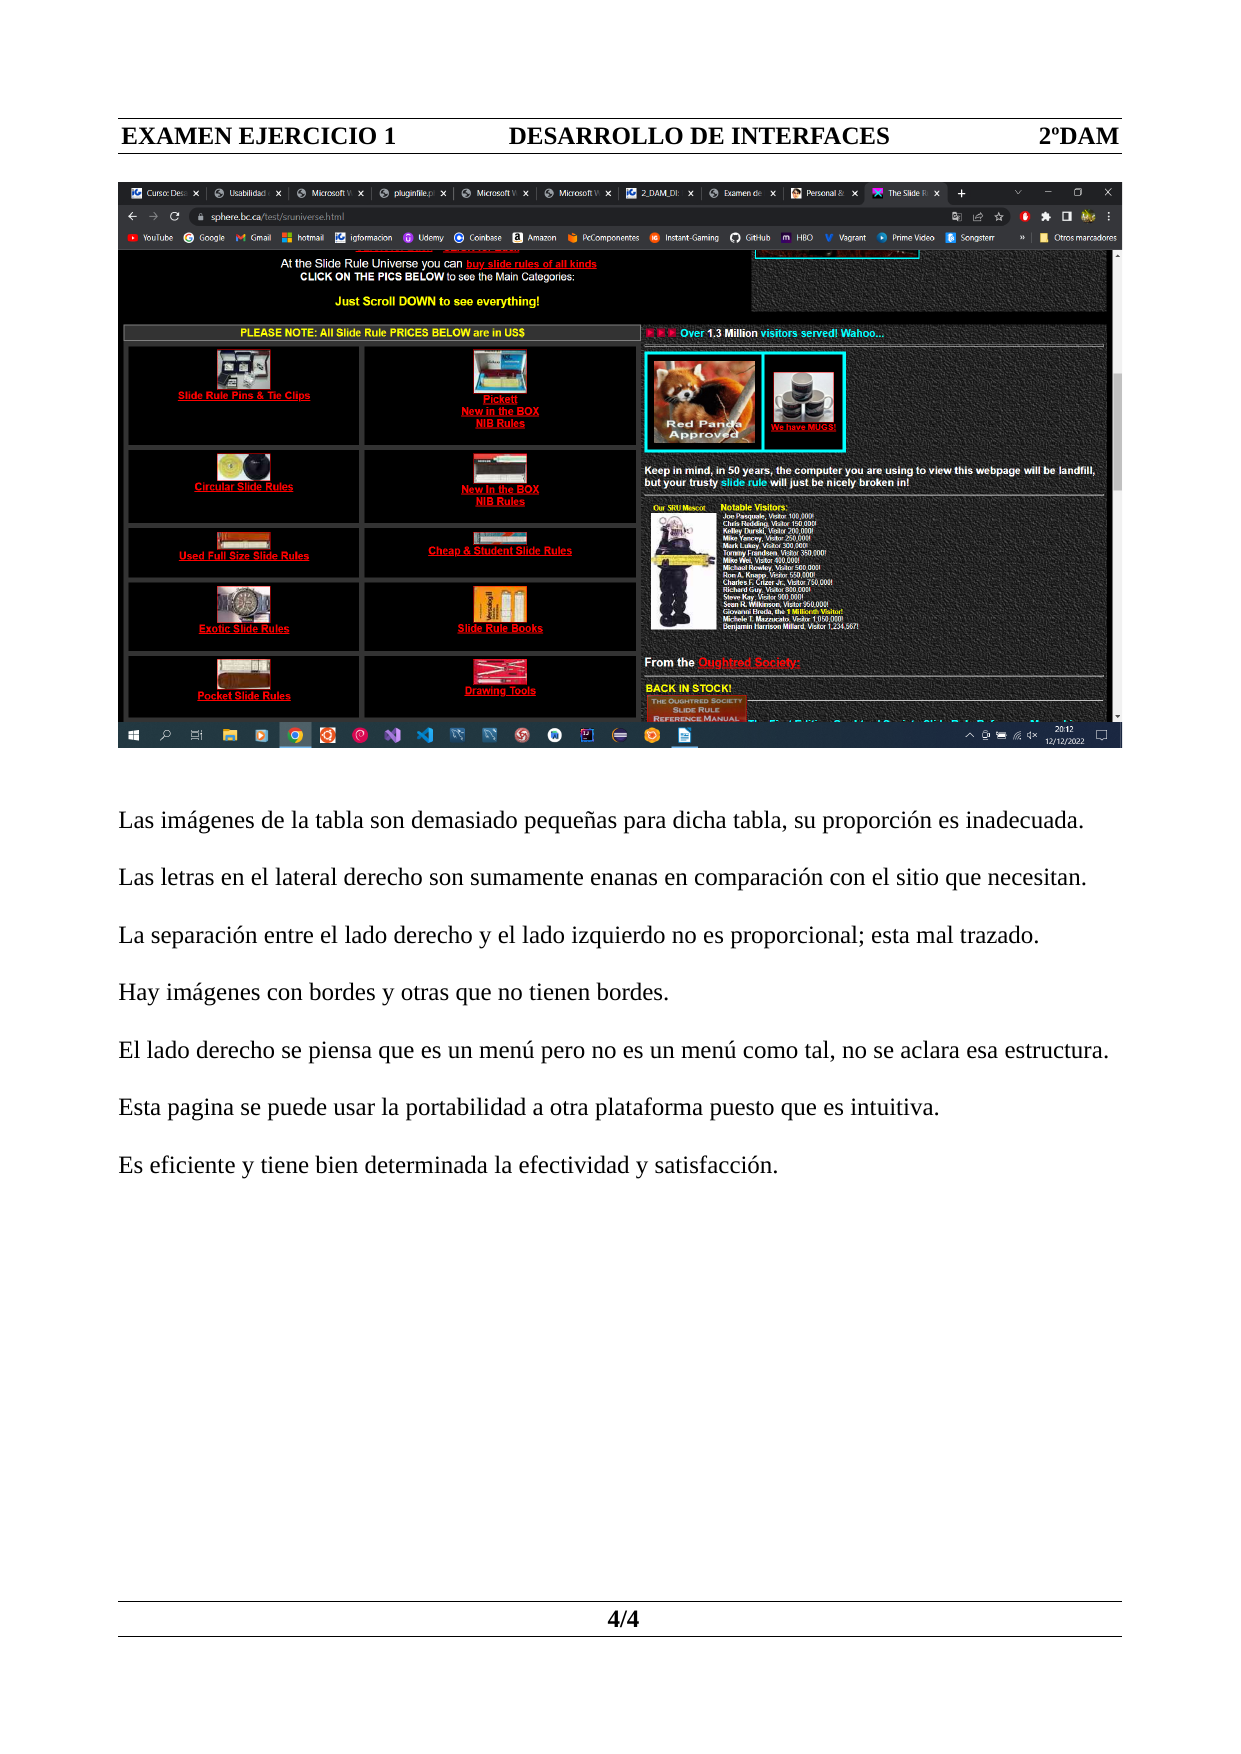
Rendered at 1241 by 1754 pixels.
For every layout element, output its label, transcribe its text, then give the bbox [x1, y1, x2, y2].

text Las imágenes de la tabla son demasiado pequeñas para dicha tabla, su proporción es inadecuada. [118, 805, 1122, 833]
picture [118, 182, 1123, 748]
text El lado derecho se piensa que es un menú pero no es un menú como tal, no se aclara esa estructura. [118, 1035, 1122, 1063]
text La separación entre el lado derecho y el lado izquierdo no es proporcional; esta mal trazado. [118, 920, 1122, 948]
text Es eficiente y tiene bien determinada la efectividad y satisfacción. [118, 1150, 1122, 1178]
text Hay imágenes con bordes y otras que no tienen bordes. [118, 977, 1122, 1006]
text Las letras en el lateral derecho son sumamente enanas en comparación con el sitio que necesitan. [118, 862, 1122, 891]
text Esta pagina se puede usar la portabilidad a otra plataforma puesto que es intuitiva. [118, 1092, 1122, 1121]
